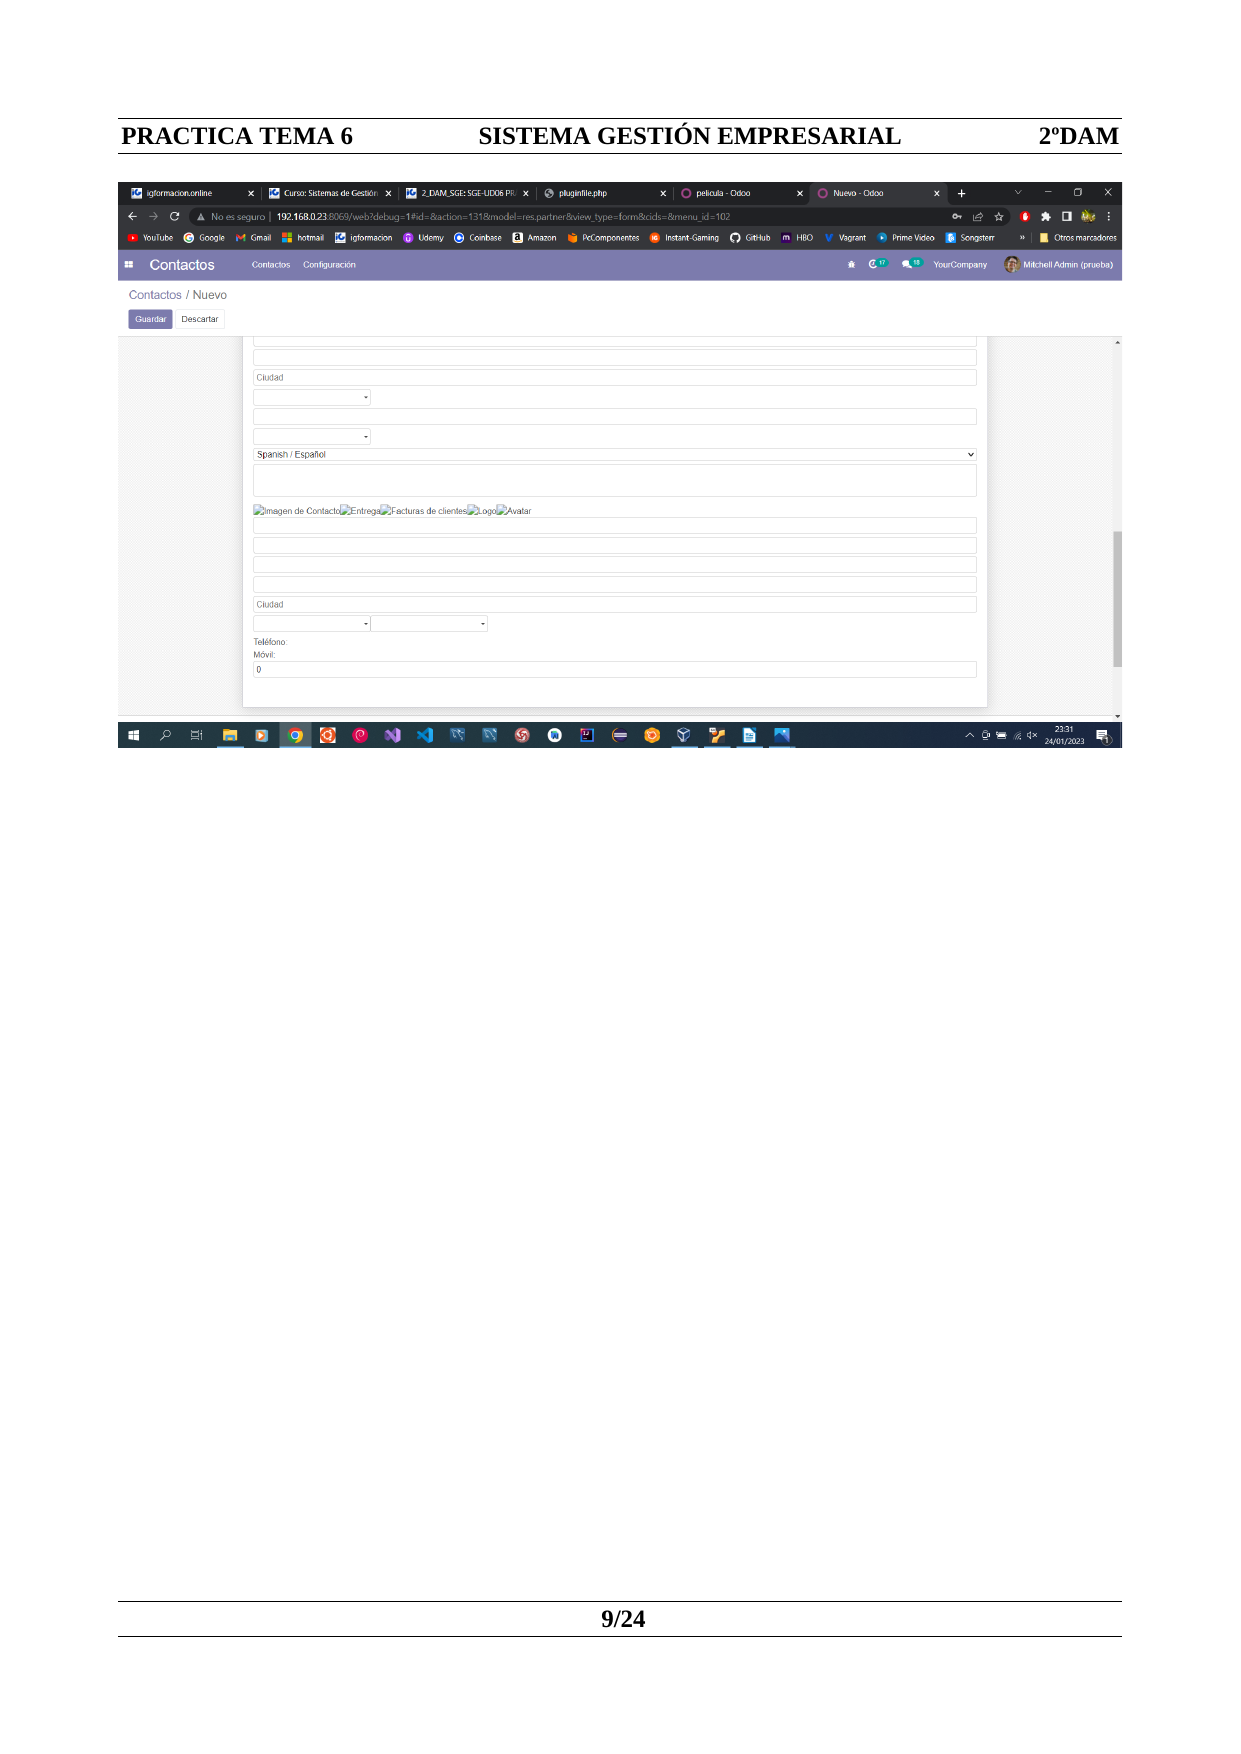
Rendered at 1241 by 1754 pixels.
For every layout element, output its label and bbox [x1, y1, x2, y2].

picture [118, 182, 1123, 748]
